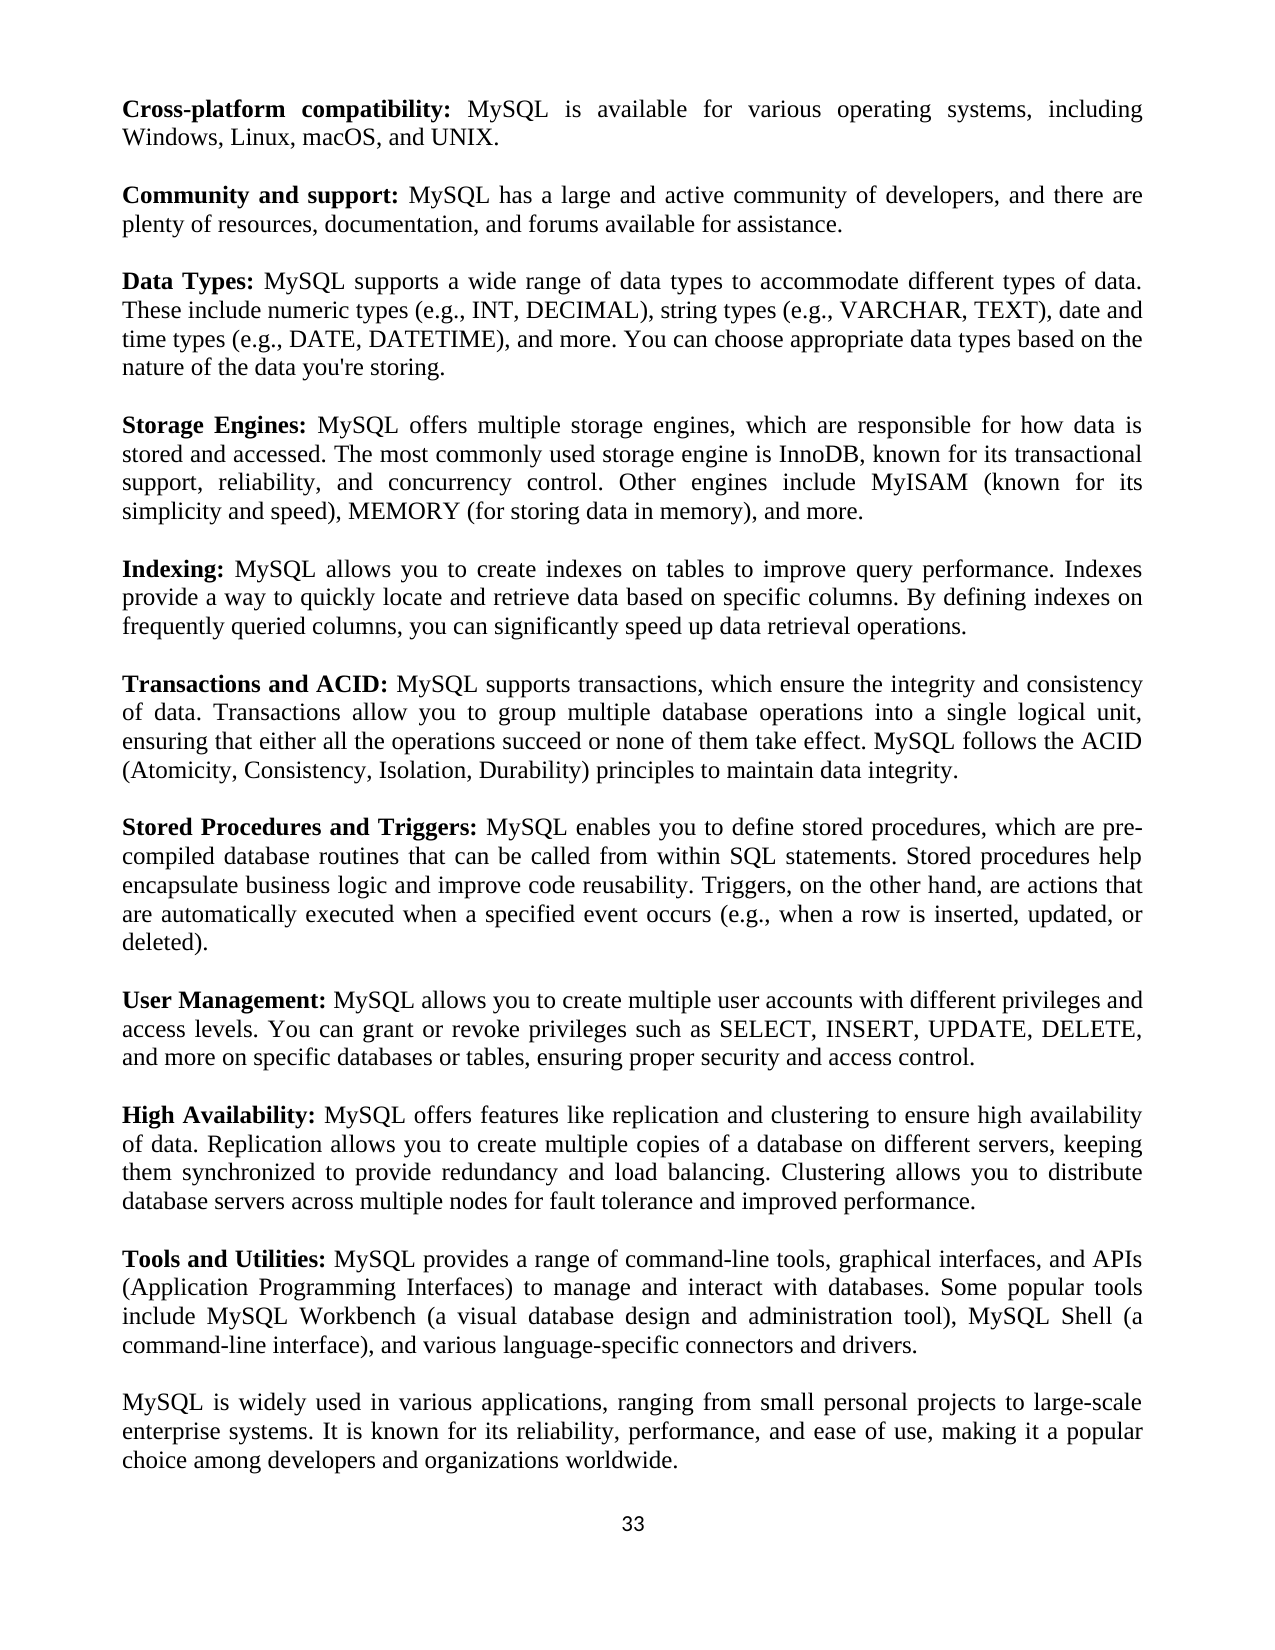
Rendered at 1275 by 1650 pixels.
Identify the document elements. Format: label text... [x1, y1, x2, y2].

text Stored Procedures and Triggers: MySQL enables you to define stored procedures, which are pre-compiled database routines that can be called from within SQL statements. Stored procedures help encapsulate business logic and improve code reusability. Triggers, on the other hand, are actions that are automatically executed when a specified event occurs (e.g., when a row is inserted, updated, or deleted). [122, 812, 1144, 956]
text Tools and Utilities: MySQL provides a range of command-line tools, graphical interfaces, and APIs (Application Programming Interfaces) to manage and interact with databases. Some popular tools include MySQL Workbench (a visual database design and administration tool), MySQL Shell (a command-line interface), and various language-specific connectors and drivers. [122, 1244, 1144, 1359]
text Storage Engines: MySQL offers multiple storage engines, which are responsible for how data is stored and accessed. The most commonly used storage engine is InnoDB, known for its transactional support, reliability, and concurrency control. Other engines include MyISAM (known for its simplicity and speed), MEMORY (for storing data in memory), and more. [122, 410, 1144, 525]
text Indexing: MySQL allows you to create indexes on tables to improve query performance. Indexes provide a way to quickly locate and retrieve data based on specific columns. By defining indexes on frequently queried columns, you can significantly speed up data retrieval operations. [122, 554, 1144, 640]
text Data Types: MySQL supports a wide range of data types to accommodate different types of data. These include numeric types (e.g., INT, DECIMAL), string types (e.g., VARCHAR, TEXT), date and time types (e.g., DATE, DATETIME), and more. You can choose appropriate data types based on the nature of the data you're storing. [122, 266, 1144, 381]
text Transactions and ACID: MySQL supports transactions, which ensure the integrity and consistency of data. Transactions allow you to group multiple database operations into a single logical unit, ensuring that either all the operations succeed or none of them take effect. MySQL follows the ACID (Atomicity, Consistency, Isolation, Durability) principles to maintain data integrity. [122, 669, 1144, 784]
text User Management: MySQL allows you to create multiple user accounts with different privileges and access levels. You can grant or revoke privileges such as SELECT, INSERT, UPDATE, DELETE, and more on specific databases or tables, ensuring proper security and access control. [122, 985, 1144, 1071]
text High Availability: MySQL offers features like replication and clustering to ensure high availability of data. Replication allows you to create multiple copies of a database on different servers, keeping them synchronized to provide redundancy and load balancing. Clustering allows you to distribute database servers across multiple nodes for fault tolerance and improved performance. [122, 1100, 1144, 1215]
text Cross-platform compatibility: MySQL is available for various operating systems, including Windows, Linux, macOS, and UNIX. [122, 94, 1144, 151]
text MySQL is widely used in various applications, ranging from small personal projects to large-scale enterprise systems. It is known for its reliability, performance, and ease of use, making it a popular choice among developers and organizations worldwide. [122, 1387, 1144, 1474]
text Community and support: MySQL has a large and active community of developers, and there are plenty of resources, documentation, and forums available for assistance. [122, 180, 1144, 237]
